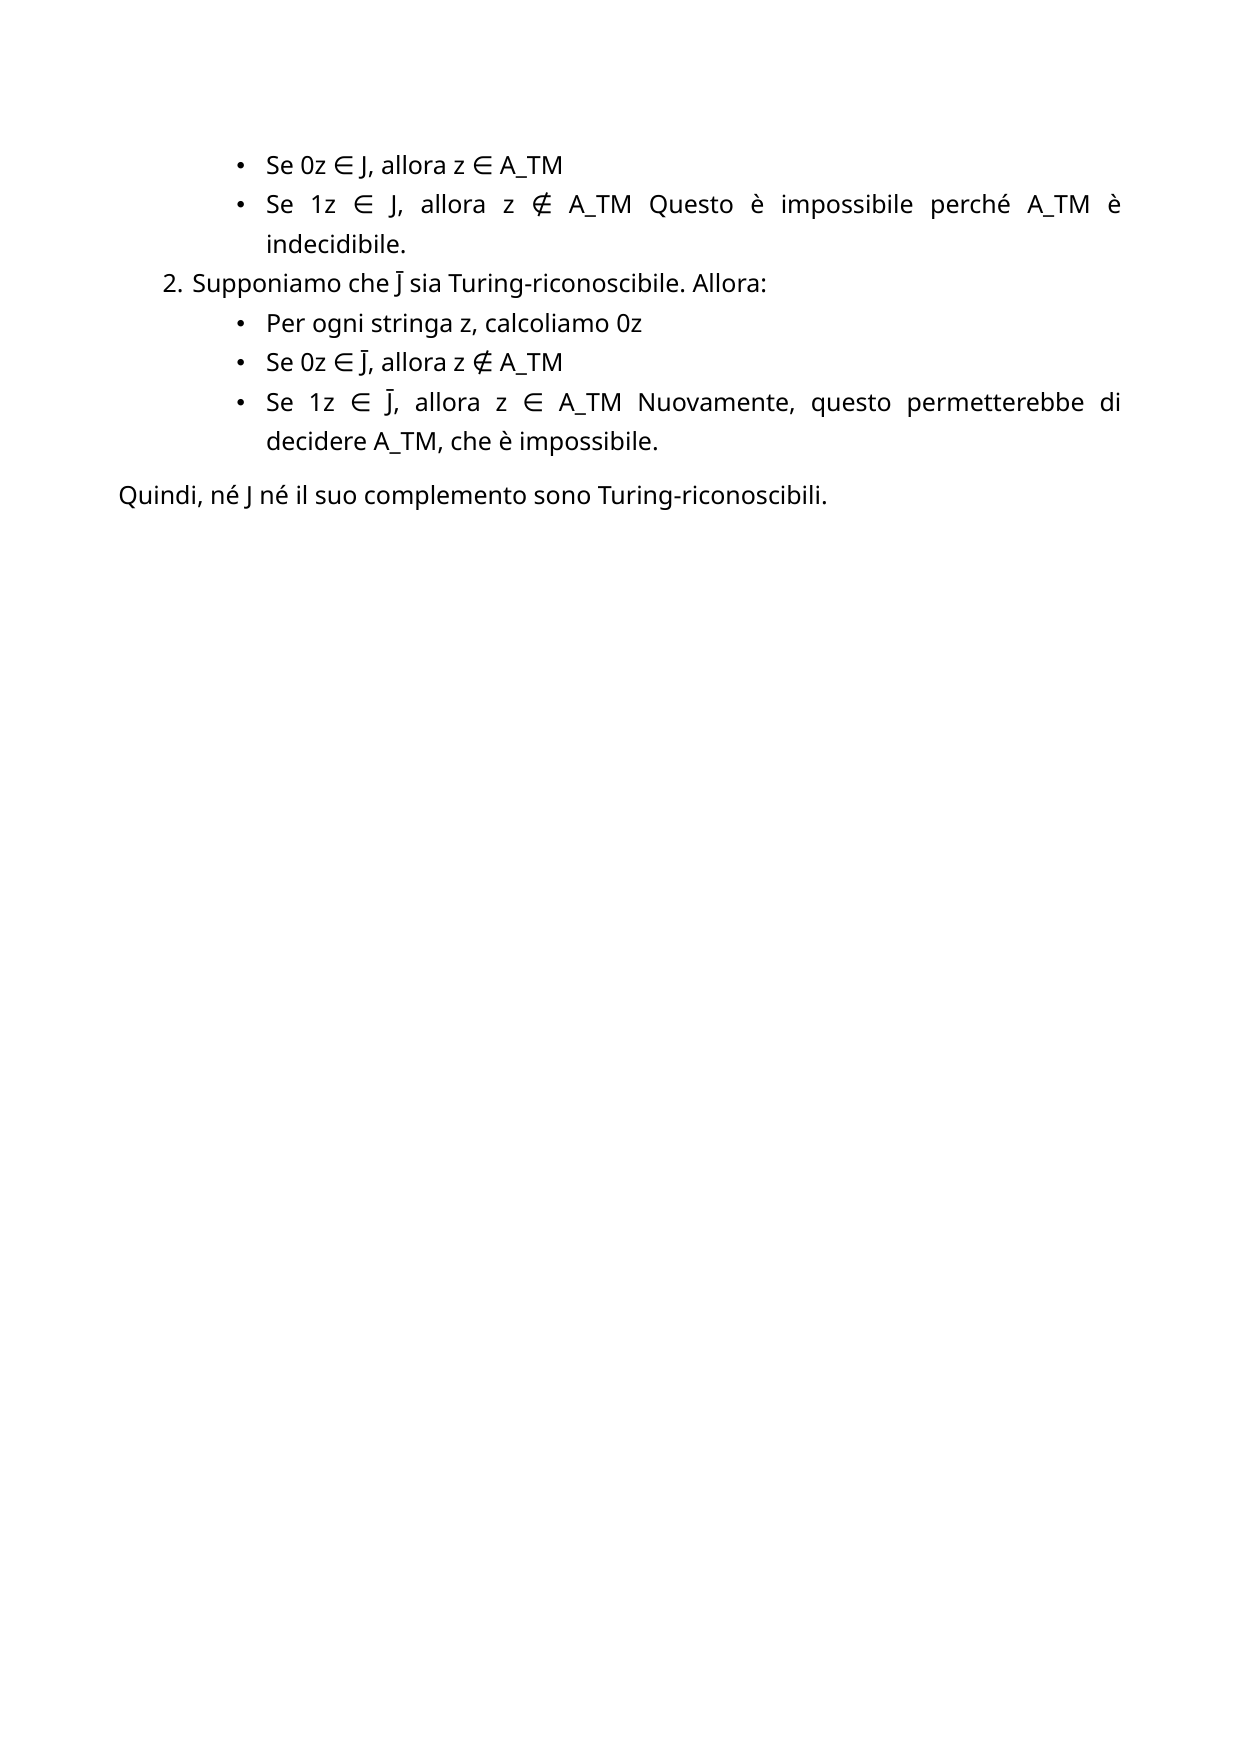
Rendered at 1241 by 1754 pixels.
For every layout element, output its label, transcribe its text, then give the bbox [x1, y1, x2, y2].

list Se 0z ∈ J, allora z ∈ A_TM [236, 148, 1122, 182]
text Quindi, né J né il suo complemento sono Turing-riconoscibili. [118, 478, 1122, 512]
list Se 0z ∈ J̄, allora z ∉ A_TM [236, 345, 1122, 379]
list Supponiamo che J̄ sia Turing-riconoscibile. Allora: [162, 266, 1122, 300]
list Se 1z ∈ J, allora z ∉ A_TM Questo è impossibile perché A_TM è indecidibile. [236, 187, 1122, 261]
list Se 1z ∈ J̄, allora z ∈ A_TM Nuovamente, questo permetterebbe di decidere A_TM, che è impossibile. [236, 384, 1122, 458]
list Per ogni stringa z, calcoliamo 0z [236, 306, 1122, 339]
